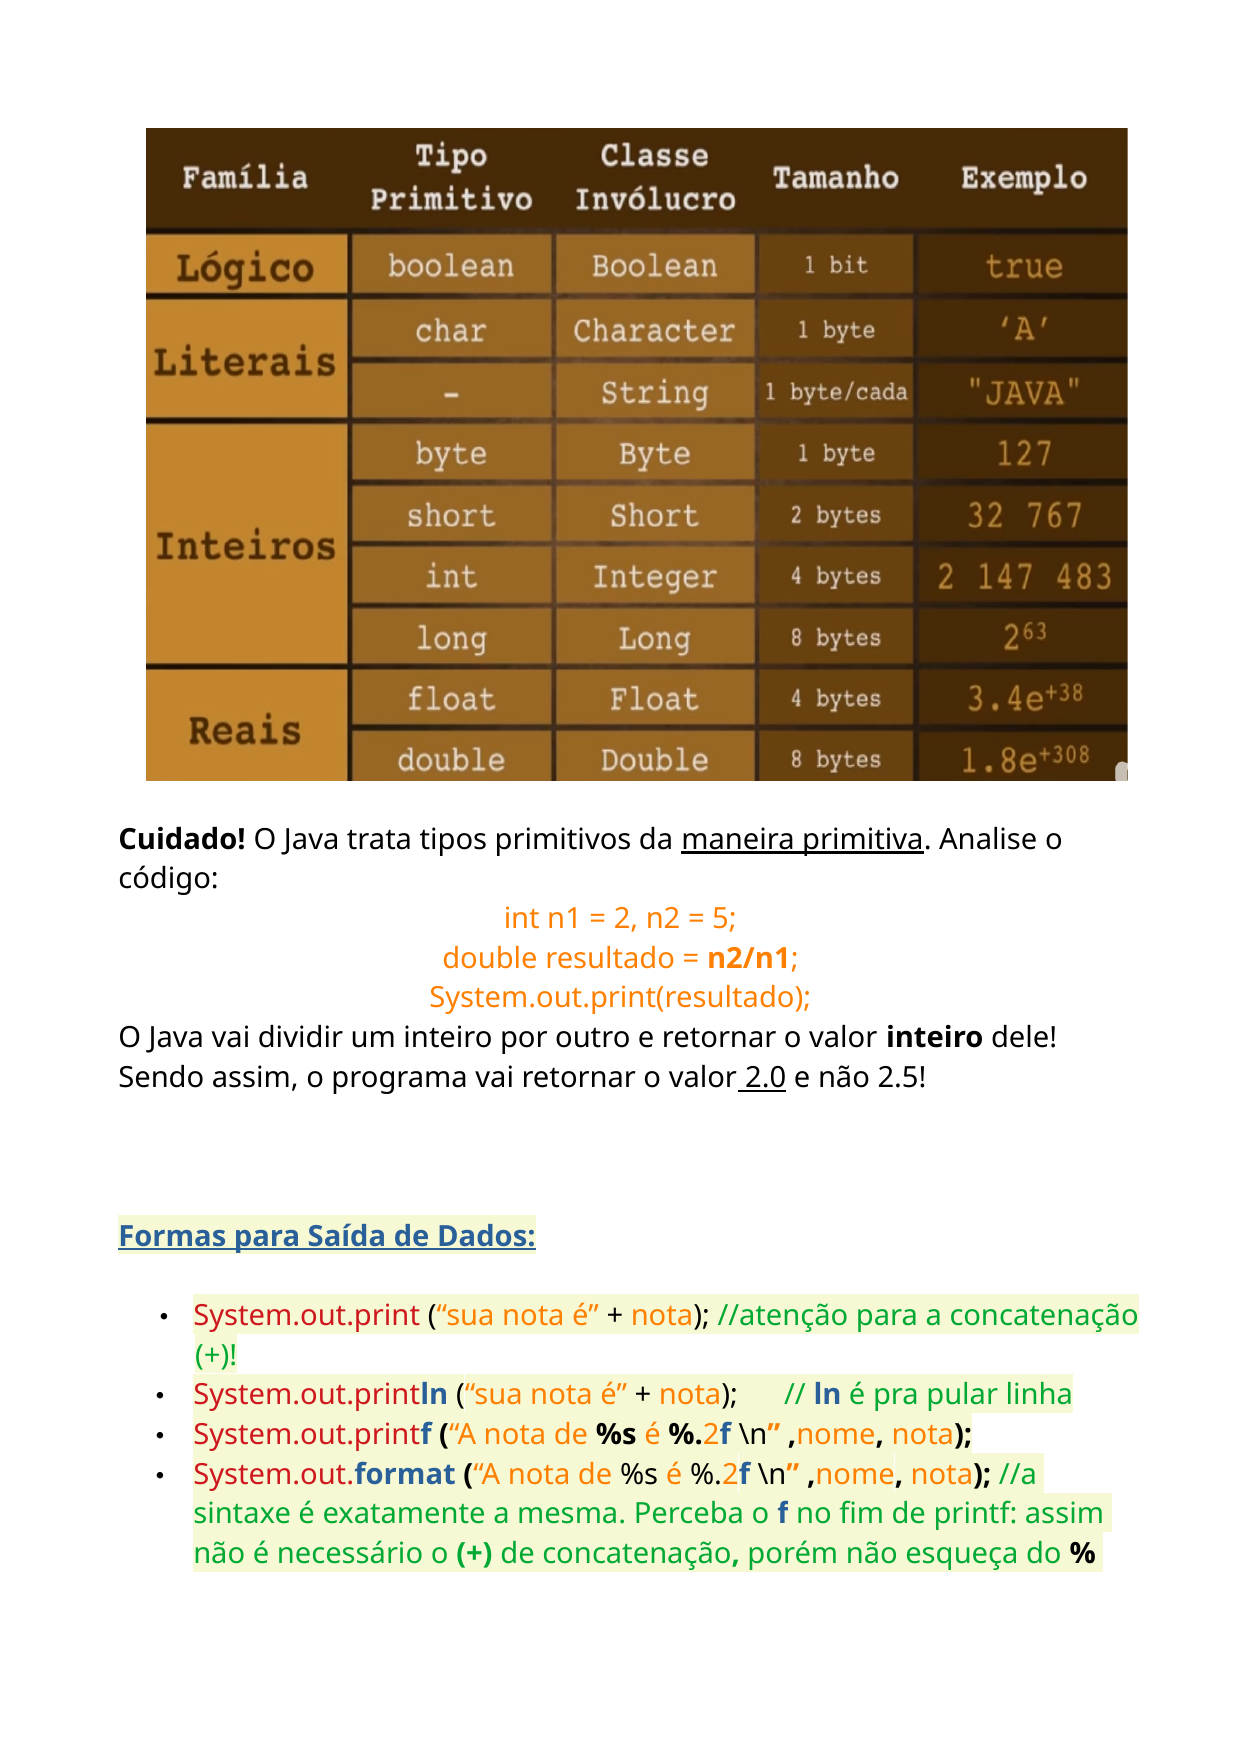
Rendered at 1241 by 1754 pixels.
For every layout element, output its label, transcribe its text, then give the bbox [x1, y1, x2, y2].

list System.out.println (“sua nota é” + nota); // ln é pra pular linha [156, 1373, 1122, 1413]
list System.out.format (“A nota de %s é %.2f \n” ,nome, nota); //a sintaxe é exatamente a mesma. Perceba o f no fim de printf: assim não é necessário o (+) de concatenação, porém não esqueça do % [156, 1453, 1122, 1572]
text int n1 = 2, n2 = 5; [118, 897, 1122, 937]
text double resultado = n2/n1; [118, 937, 1122, 977]
picture [146, 128, 1128, 781]
list System.out.printf (“A nota de %s é %.2f \n” ,nome, nota); [156, 1413, 1122, 1453]
text Cuidado! O Java trata tipos primitivos da maneira primitiva. Analise o código: [118, 818, 1122, 897]
text System.out.print(resultado); [118, 977, 1122, 1016]
list System.out.print (“sua nota é” + nota); //atenção para a concatenação (+)! [159, 1294, 1146, 1373]
text O Java vai dividir um inteiro por outro e retornar o valor inteiro dele! Sendo assim, o programa vai retornar o valor 2.0 e não 2.5! [118, 1016, 1122, 1096]
text Formas para Saída de Dados: [118, 1215, 1122, 1254]
